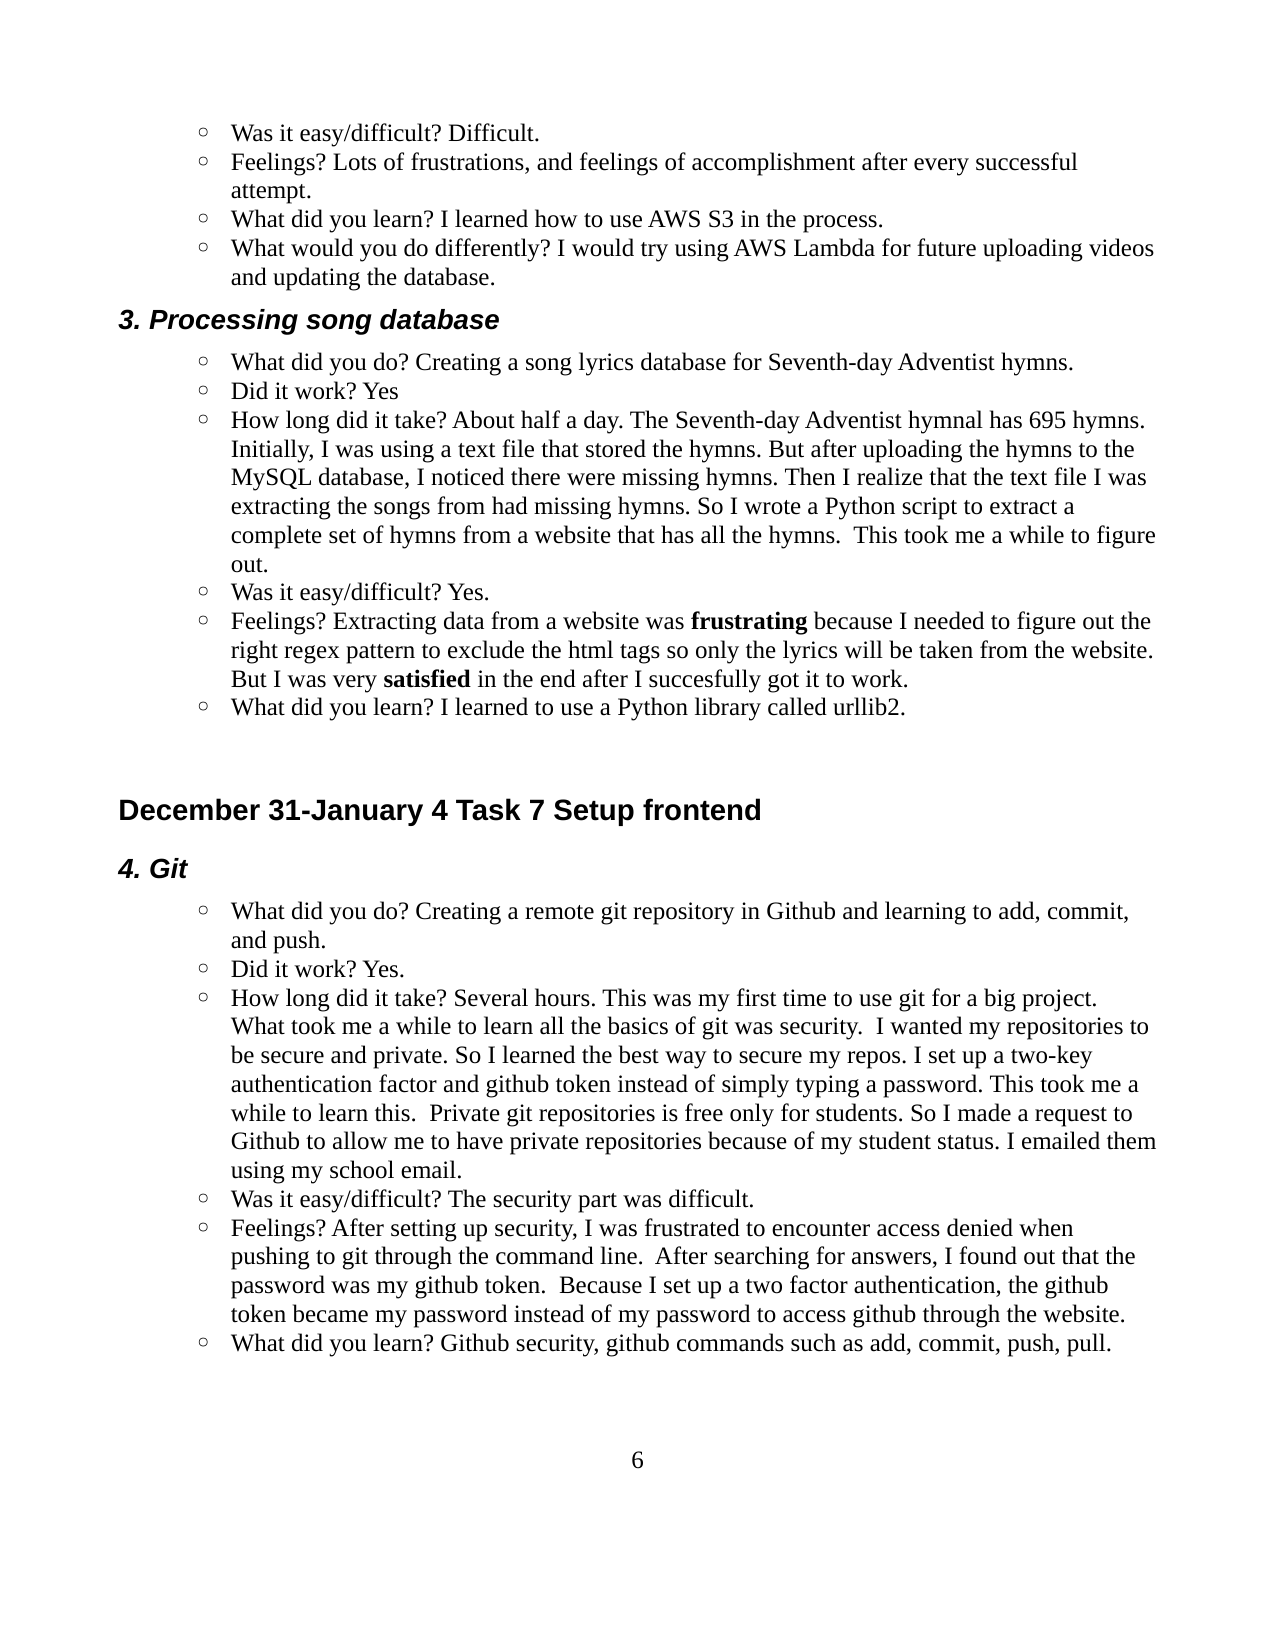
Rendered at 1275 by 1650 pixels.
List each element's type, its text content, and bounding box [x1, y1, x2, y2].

list What would you do differently? I would try using AWS Lambda for future uploading videos and updating the database. [193, 233, 1157, 291]
list How long did it take? Several hours. This was my first time to use git for a big project. What took me a while to learn all the basics of git was security. I wanted my repositories to be secure and private. So I learned the best way to secure my repos. I set up a two-key authentication factor and github token instead of simply typing a password. This took me a while to learn this. Private git repositories is free only for students. So I made a request to Github to allow me to have private repositories because of my student status. I emailed them using my school email. [193, 983, 1157, 1184]
list What did you learn? I learned how to use AWS S3 in the process. [193, 204, 1157, 233]
list Feelings? Lots of frustrations, and feelings of accomplishment after every successful attempt. [193, 147, 1157, 204]
list How long did it take? About half a day. The Seventh-day Adventist hymnal has 695 hymns. Initially, I was using a text file that stored the hymns. But after uploading the hymns to the MySQL database, I noticed there were missing hymns. Then I realize that the text file I was extracting the songs from had missing hymns. So I wrote a Python script to extract a complete set of hymns from a website that has all the hymns. This took me a while to figure out. [193, 405, 1157, 577]
list Did it work? Yes [193, 376, 1157, 405]
list What did you do? Creating a remote git repository in Github and learning to add, commit, and push. [193, 896, 1157, 954]
list Feelings? Extracting data from a website was frustrating because I needed to figure out the right regex pattern to exclude the html tags so only the lyrics will be taken from the website. But I was very satisfied in the end after I succesfully got it to work. [193, 606, 1157, 692]
list Was it easy/difficult? Difficult. [193, 118, 1157, 147]
list Did it work? Yes. [193, 954, 1157, 983]
subtitle 3. Processing song database [118, 303, 1157, 335]
list Feelings? After setting up security, I was frustrated to encounter access denied when pushing to git through the command line. After searching for answers, I found out that the password was my github token. Because I set up a two factor authentication, the github token became my password instead of my password to access github through the website. [193, 1213, 1157, 1328]
subtitle 4. Git [118, 852, 1157, 884]
list What did you do? Creating a song lyrics database for Seventh-day Adventist hymns. [193, 347, 1157, 376]
list Was it easy/difficult? The security part was difficult. [193, 1184, 1157, 1213]
list Was it easy/difficult? Yes. [193, 577, 1157, 606]
list What did you learn? I learned to use a Python library called urllib2. [193, 692, 1157, 721]
subtitle December 31-January 4 Task 7 Setup frontend [118, 793, 1157, 827]
list What did you learn? Github security, github commands such as add, commit, push, pull. [193, 1328, 1157, 1356]
